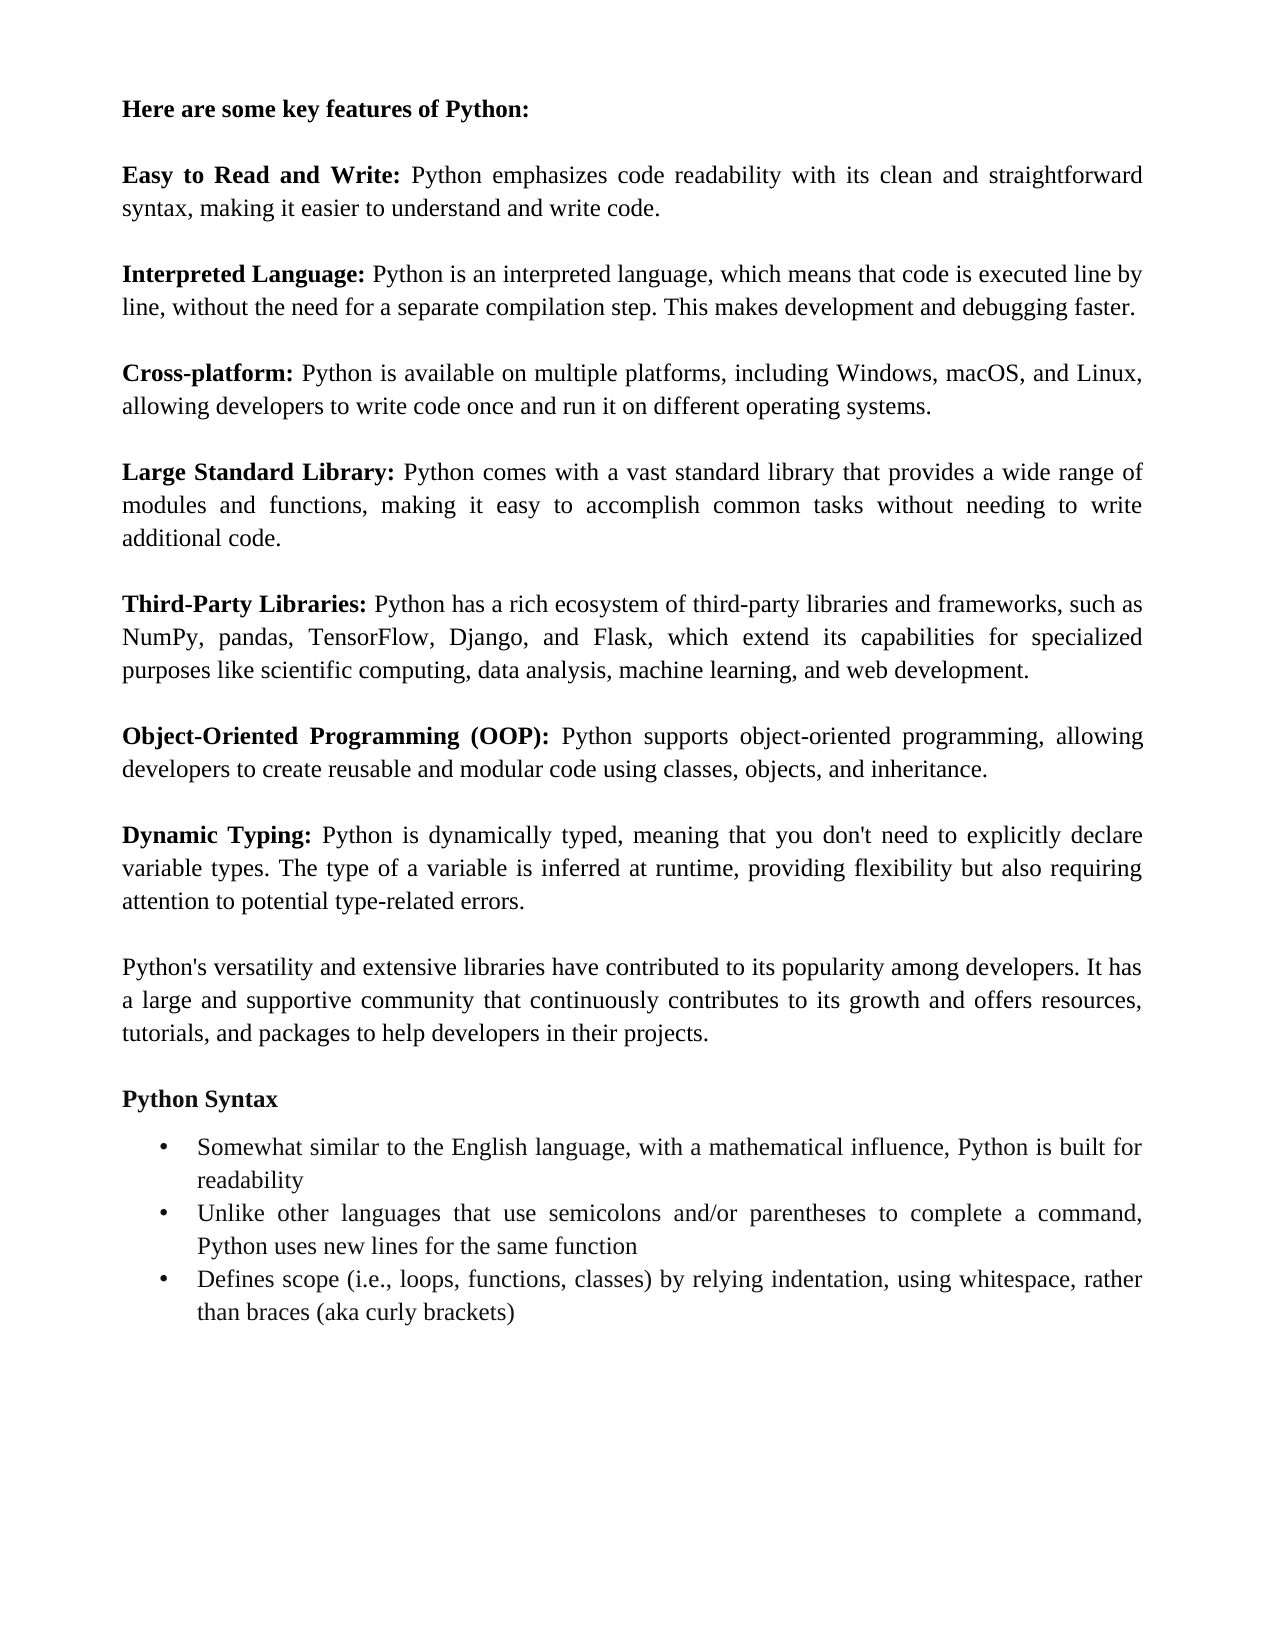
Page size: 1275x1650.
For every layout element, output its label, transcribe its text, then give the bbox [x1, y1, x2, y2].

text Dynamic Typing: Python is dynamically typed, meaning that you don't need to explicitly declare variable types. The type of a variable is inferred at runtime, providing flexibility but also requiring attention to potential type-related errors. [122, 820, 1144, 915]
list Defines scope (i.e., loops, functions, classes) by relying indentation, using whitespace, rather than braces (aka curly brackets) [159, 1264, 1144, 1326]
text Interpreted Language: Python is an interpreted language, which means that code is executed line by line, without the need for a separate compilation step. This makes development and debugging faster. [122, 259, 1144, 321]
text Python's versatility and extensive libraries have contributed to its popularity among developers. It has a large and supportive community that continuously contributes to its growth and offers resources, tutorials, and packages to help developers in their projects. [122, 952, 1144, 1047]
text Cross-platform: Python is available on multiple platforms, including Windows, macOS, and Linux, allowing developers to write code once and run it on different operating systems. [122, 358, 1144, 420]
text Object-Oriented Programming (OOP): Python supports object-oriented programming, allowing developers to create reusable and modular code using classes, objects, and inheritance. [122, 721, 1144, 783]
text Third-Party Libraries: Python has a rich ecosystem of third-party libraries and frameworks, such as NumPy, pandas, TensorFlow, Django, and Flask, which extend its capabilities for specialized purposes like scientific computing, data analysis, machine learning, and web development. [122, 589, 1144, 684]
text Large Standard Library: Python comes with a vast standard library that provides a wide range of modules and functions, making it easy to accomplish common tasks without needing to write additional code. [122, 457, 1144, 552]
text Python Syntax [122, 1051, 1144, 1113]
list Unlike other languages that use semicolons and/or parentheses to complete a command, Python uses new lines for the same function [159, 1198, 1144, 1260]
text Here are some key features of Python: [122, 94, 1144, 122]
text Easy to Read and Write: Python emphasizes code readability with its clean and straightforward syntax, making it easier to understand and write code. [122, 160, 1144, 222]
list Somewhat similar to the English language, with a mathematical influence, Python is built for readability [159, 1132, 1144, 1194]
